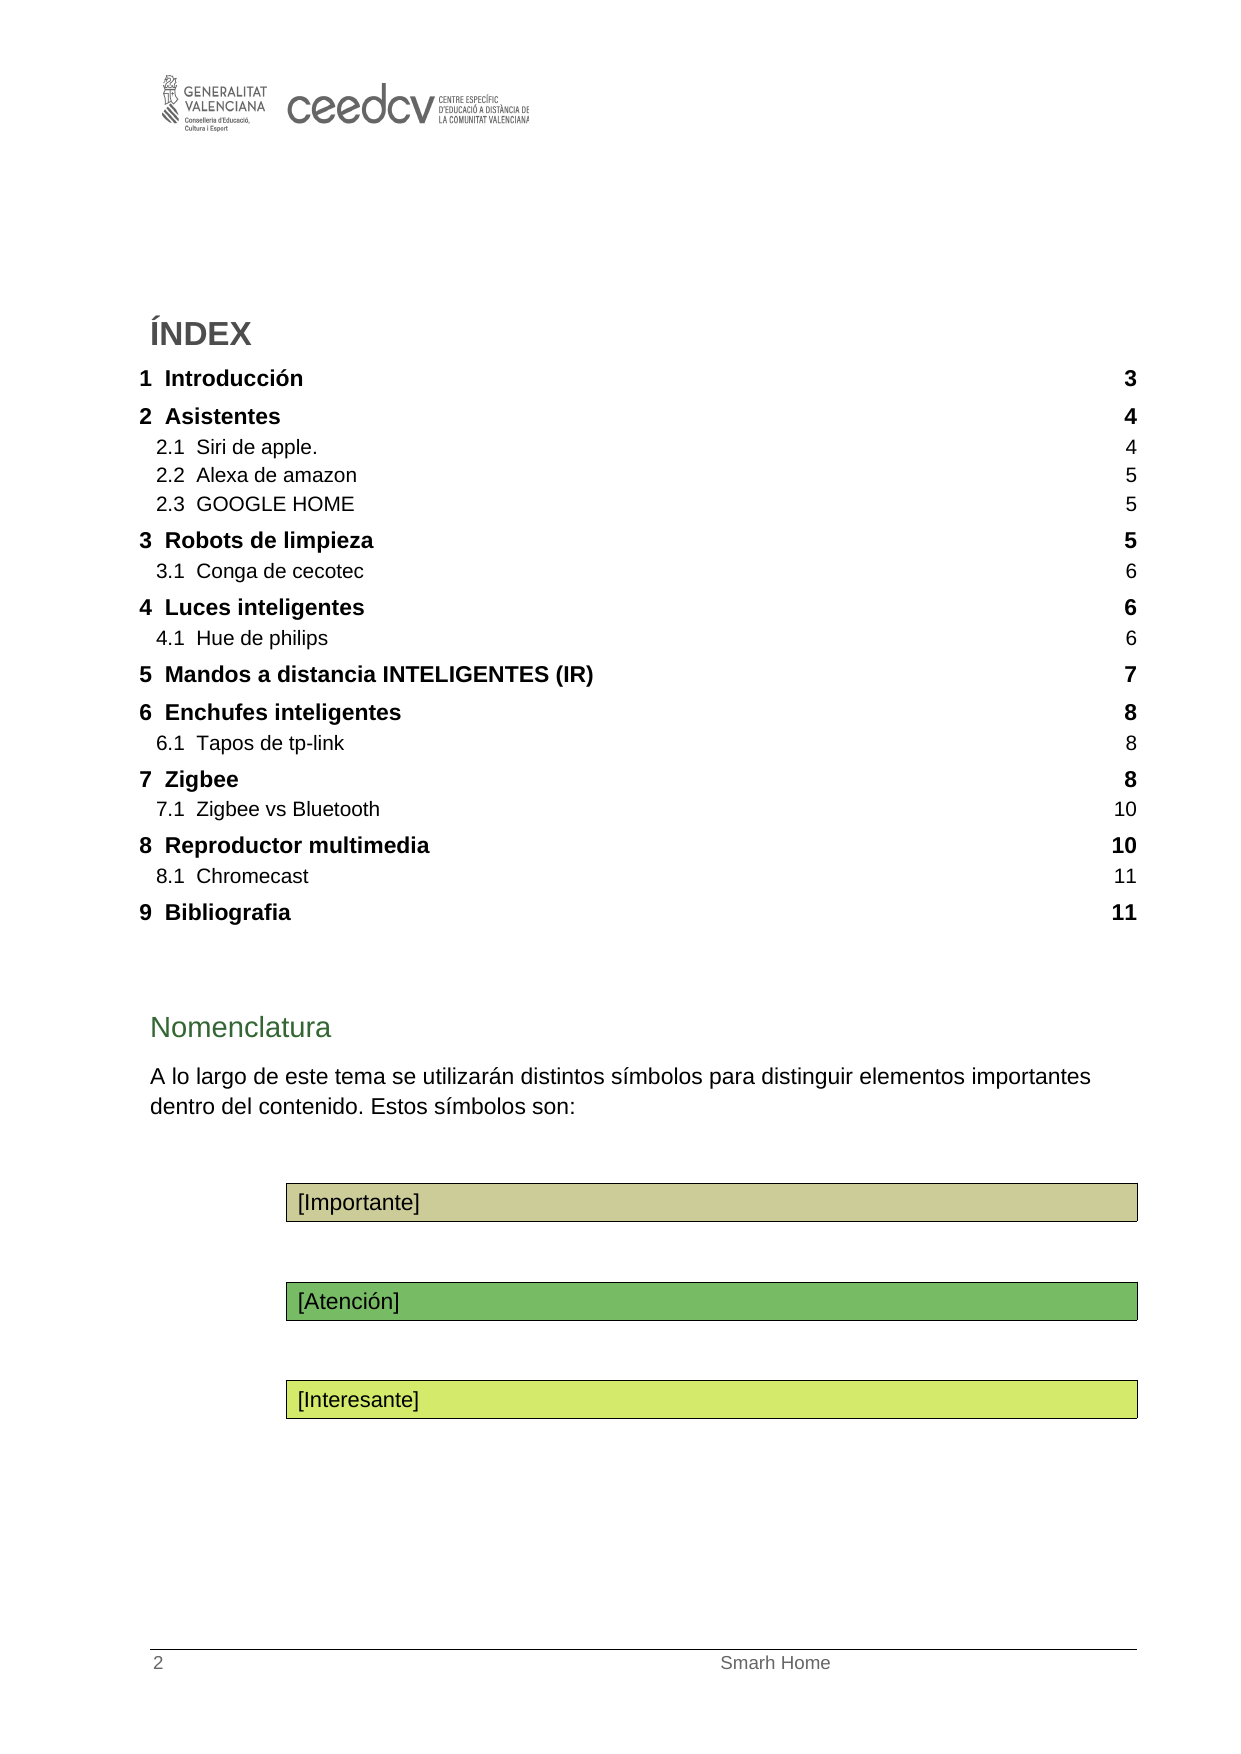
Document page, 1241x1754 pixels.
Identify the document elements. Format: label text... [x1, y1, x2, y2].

text 3.1 Conga de cecotec 6 [150, 559, 1137, 583]
subtitle ÍNDEX [150, 314, 1137, 352]
text 7.1 Zigbee vs Bluetooth 10 [150, 797, 1137, 821]
text 8.1 Chromecast 11 [150, 864, 1137, 888]
text 1 Introducción 3 [133, 365, 1137, 391]
text 8 Reproductor multimedia 10 [133, 832, 1137, 859]
text 2 Asistentes 4 [133, 403, 1137, 429]
text 2.2 Alexa de amazon 5 [150, 463, 1137, 487]
text 7 Zigbee 8 [133, 766, 1137, 792]
text 6.1 Tapos de tp-link 8 [150, 730, 1137, 754]
text Nomenclatura [150, 1010, 1137, 1043]
picture [162, 75, 530, 132]
text 4.1 Hue de philips 6 [150, 626, 1137, 649]
text 2.3 GOOGLE HOME 5 [150, 492, 1137, 516]
text [Atención] [287, 1283, 1137, 1320]
text 4 Luces inteligentes 6 [133, 594, 1137, 620]
text [Importante] [287, 1184, 1137, 1221]
text [Interesante] [287, 1381, 1137, 1418]
text 9 Bibliografia 11 [133, 899, 1137, 925]
text 3 Robots de limpieza 5 [133, 527, 1137, 553]
text 5 Mandos a distancia INTELIGENTES (IR) 7 [133, 661, 1137, 687]
text A lo largo de este tema se utilizarán distintos símbolos para distinguir elementos importantes dentro del contenido. Estos símbolos son: [150, 1063, 1137, 1119]
text 6 Enchufes inteligentes 8 [133, 699, 1137, 725]
text 2.1 Siri de apple. 4 [150, 434, 1137, 458]
